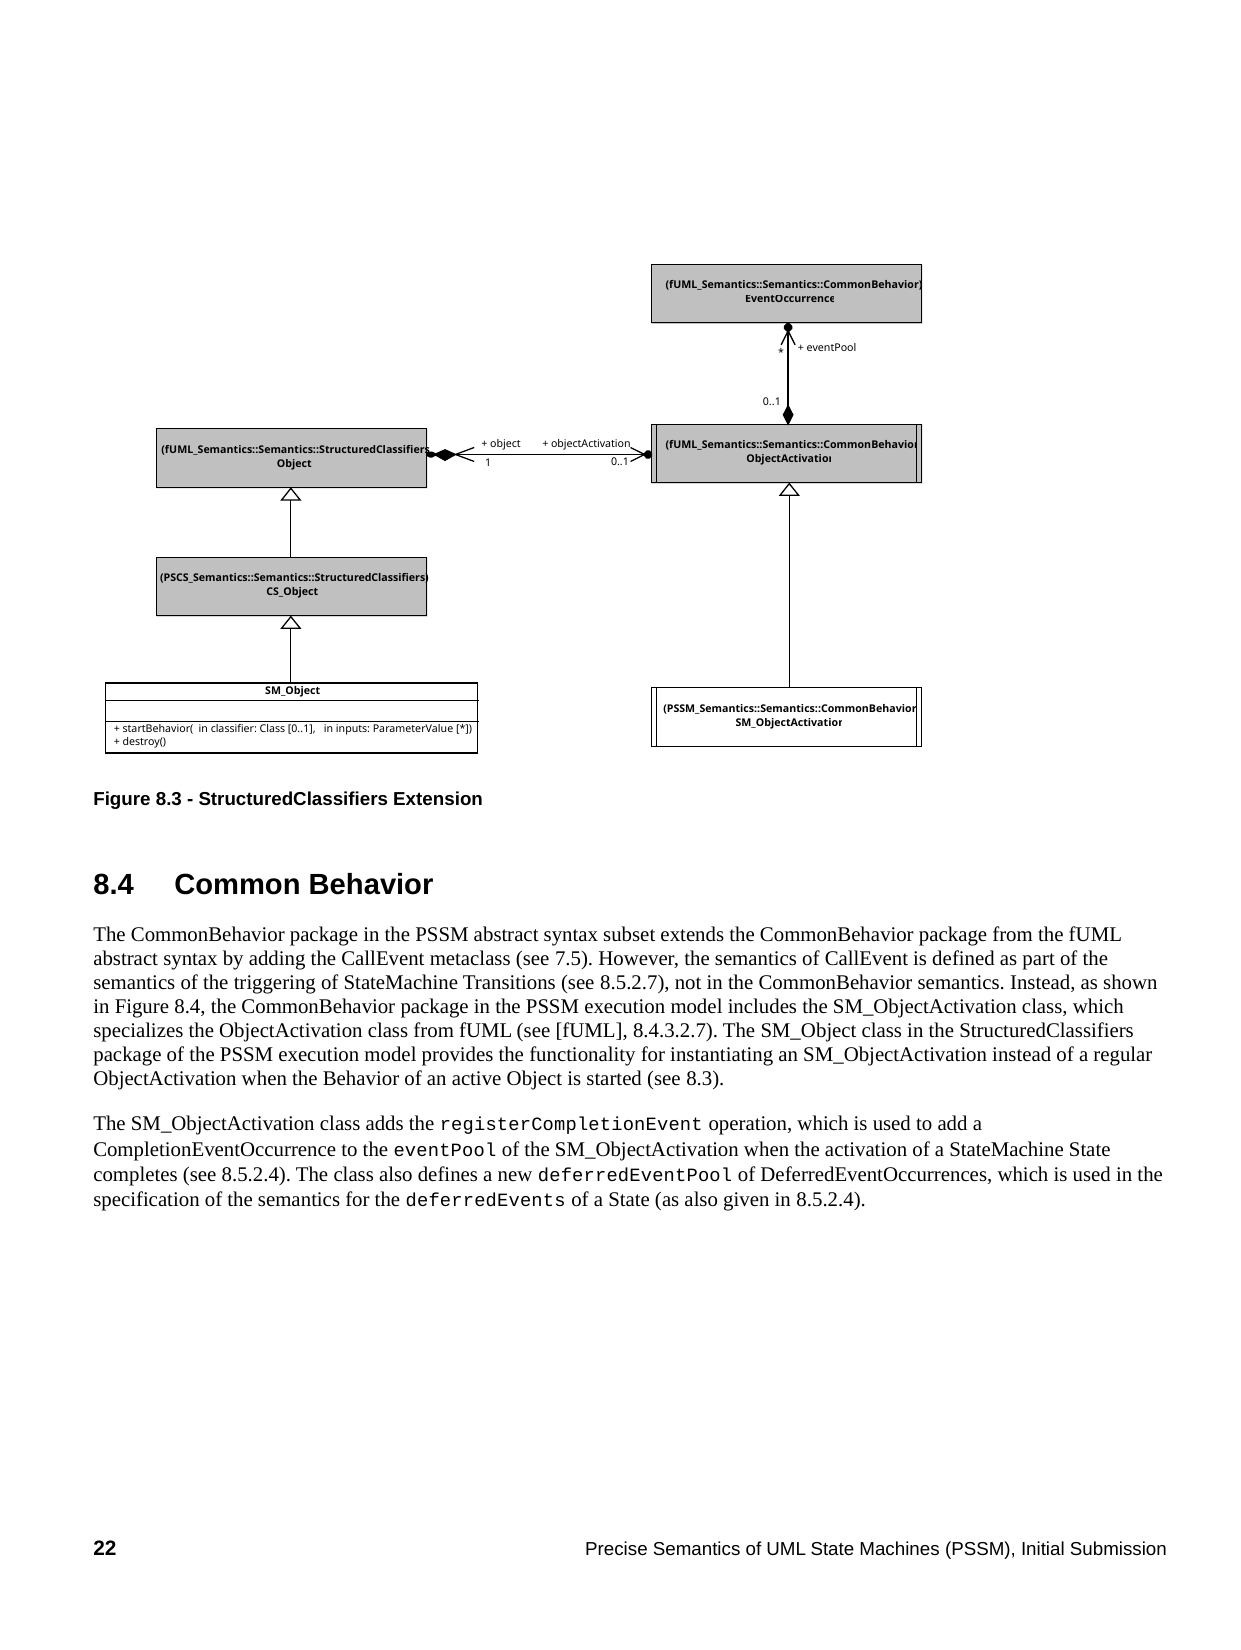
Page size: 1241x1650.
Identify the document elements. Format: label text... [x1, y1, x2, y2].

text Figure 8.3 - StructuredClassifiers Extension [93, 788, 1087, 809]
text The CommonBehavior package in the PSSM abstract syntax subset extends the CommonBehavior package from the fUML abstract syntax by adding the CallEvent metaclass (see 7.5). However, the semantics of CallEvent is defined as part of the semantics of the triggering of StateMachine Transitions (see 8.5.2.7), not in the CommonBehavior semantics. Instead, as shown in Figure 8.4, the CommonBehavior package in the PSSM execution model includes the SM_ObjectActivation class, which specializes the ObjectActivation class from fUML (see [fUML], 8.4.3.2.7). The SM_Object class in the StructuredClassifiers package of the PSSM execution model provides the functionality for instantiating an SM_ObjectActivation instead of a regular ObjectActivation when the Behavior of an active Object is started (see 8.3). [93, 922, 1164, 1090]
text The SM_ObjectActivation class adds the registerCompletionEvent operation, which is used to add a CompletionEventOccurrence to the eventPool of the SM_ObjectActivation when the activation of a StateMachine State completes (see 8.5.2.4). The class also defines a new deferredEventPool of DeferredEventOccurrences, which is used in the specification of the semantics for the deferredEvents of a State (as also given in 8.5.2.4). [93, 1111, 1164, 1212]
subtitle Common Behavior [93, 865, 1164, 901]
